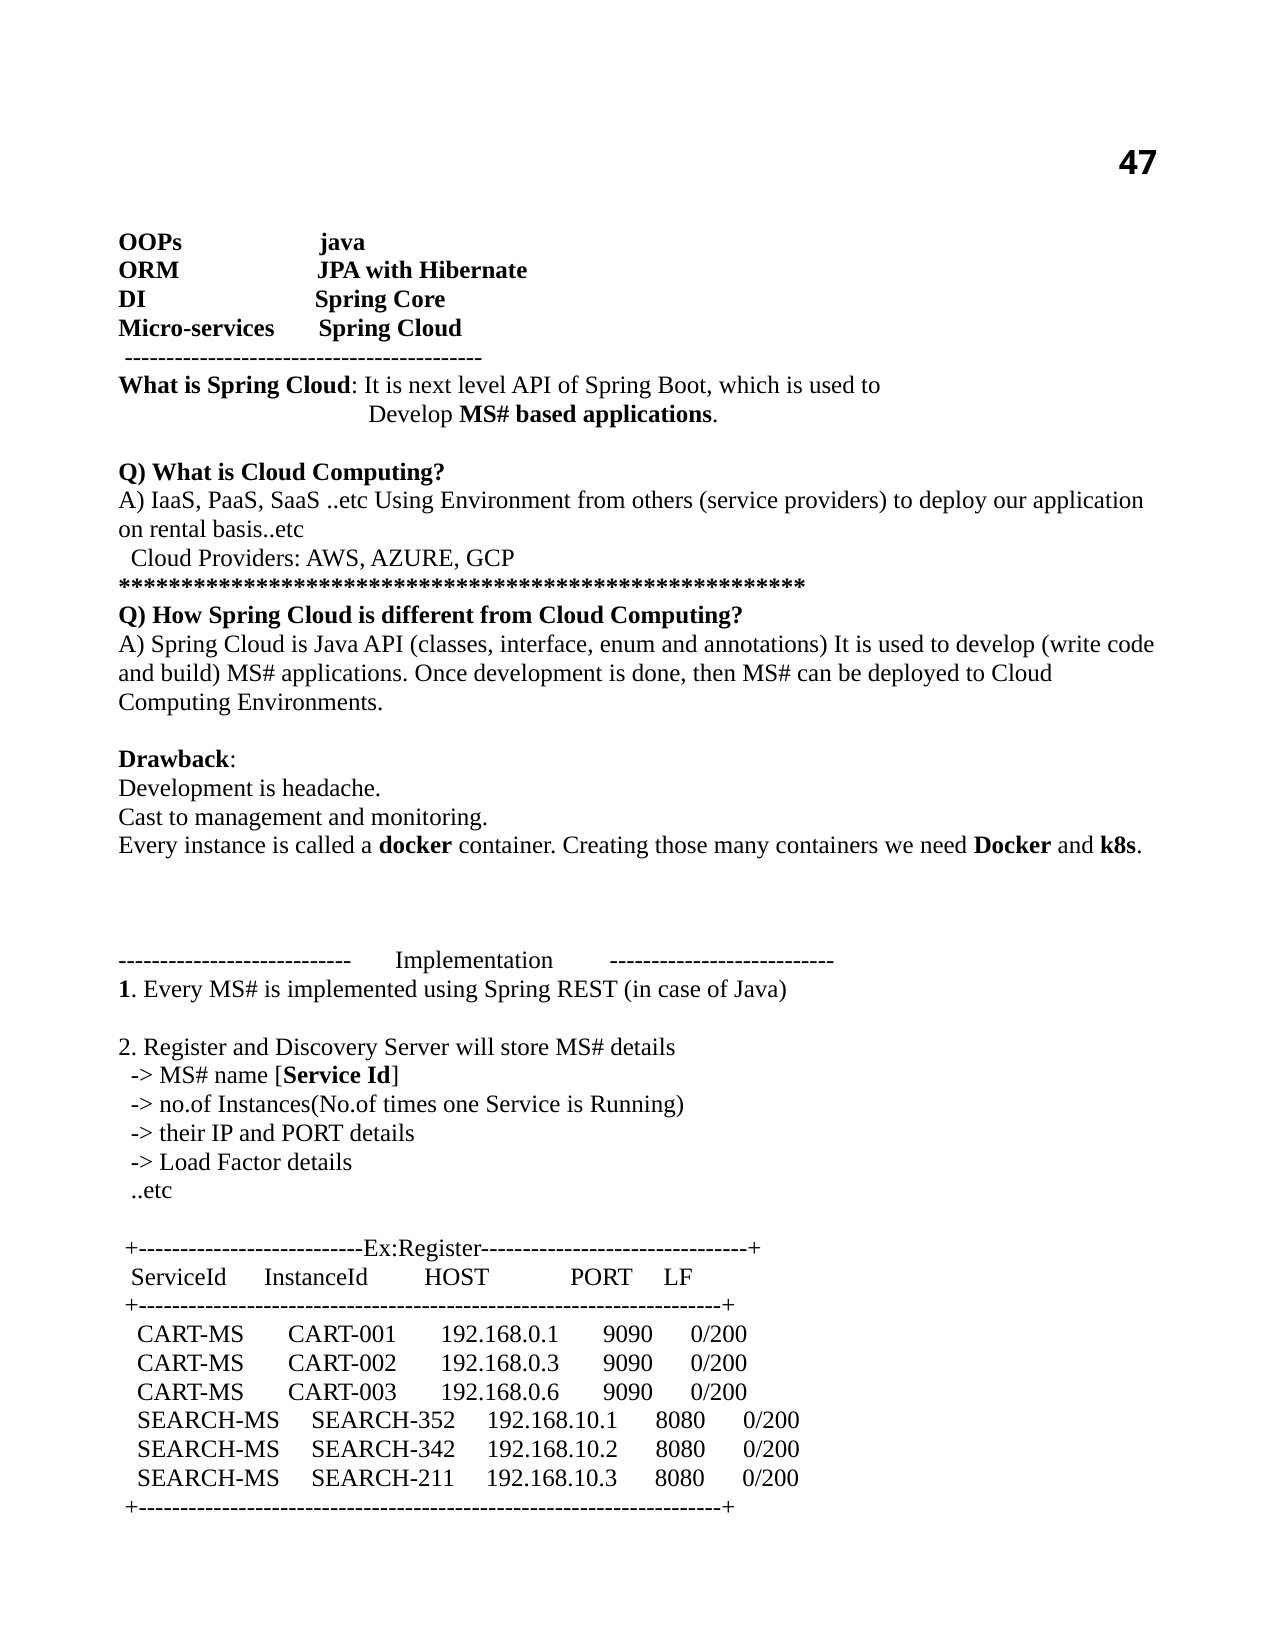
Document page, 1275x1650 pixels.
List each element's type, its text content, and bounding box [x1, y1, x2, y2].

text +----------------------------------------------------------------------+ [118, 1492, 1157, 1520]
text 2. Register and Discovery Server will store MS# details [118, 1032, 1157, 1060]
text Cloud Providers: AWS, AZURE, GCP [118, 543, 1157, 572]
text -> MS# name [Service Id] [118, 1060, 1157, 1089]
text ServiceId InstanceId HOST PORT LF [118, 1262, 1157, 1290]
text Development is headache. [118, 773, 1157, 802]
text Every instance is called a docker container. Creating those many containers we need Docker and k8s. [118, 830, 1157, 859]
text 1. Every MS# is implemented using Spring REST (in case of Java) [118, 974, 1157, 1003]
text ------------------------------------------- [118, 342, 1157, 370]
text OOPs java [118, 227, 1157, 255]
text Q) What is Cloud Computing? [118, 457, 1157, 485]
text -> their IP and PORT details [118, 1118, 1157, 1147]
text ORM JPA with Hibernate [118, 255, 1157, 284]
text -> no.of Instances(No.of times one Service is Running) [118, 1089, 1157, 1118]
text DI Spring Core [118, 284, 1157, 313]
text Develop MS# based applications. [118, 399, 1157, 428]
text Q) How Spring Cloud is different from Cloud Computing? [118, 600, 1157, 629]
text ..etc [118, 1175, 1157, 1204]
text CART-MS CART-001 192.168.0.1 9090 0/200 [118, 1319, 1157, 1348]
text CART-MS CART-003 192.168.0.6 9090 0/200 [118, 1377, 1157, 1405]
text What is Spring Cloud: It is next level API of Spring Boot, which is used to [118, 370, 1157, 399]
text ---------------------------- Implementation --------------------------- [118, 945, 1157, 974]
text A) IaaS, PaaS, SaaS ..etc Using Environment from others (service providers) to deploy our application on rental basis..etc [118, 485, 1157, 543]
text CART-MS CART-002 192.168.0.3 9090 0/200 [118, 1348, 1157, 1377]
text A) Spring Cloud is Java API (classes, interface, enum and annotations) It is used to develop (write code and build) MS# applications. Once development is done, then MS# can be deployed to Cloud Computing Environments. [118, 629, 1157, 715]
text +----------------------------------------------------------------------+ [118, 1290, 1157, 1319]
text +---------------------------Ex:Register--------------------------------+ [118, 1233, 1157, 1262]
text SEARCH-MS SEARCH-211 192.168.10.3 8080 0/200 [118, 1463, 1157, 1492]
text SEARCH-MS SEARCH-352 192.168.10.1 8080 0/200 [118, 1405, 1157, 1434]
text ******************************************************* [118, 572, 1157, 600]
text SEARCH-MS SEARCH-342 192.168.10.2 8080 0/200 [118, 1434, 1157, 1463]
text Cast to management and monitoring. [118, 802, 1157, 830]
text Micro-services Spring Cloud [118, 313, 1157, 342]
text -> Load Factor details [118, 1147, 1157, 1175]
text Drawback: [118, 744, 1157, 773]
